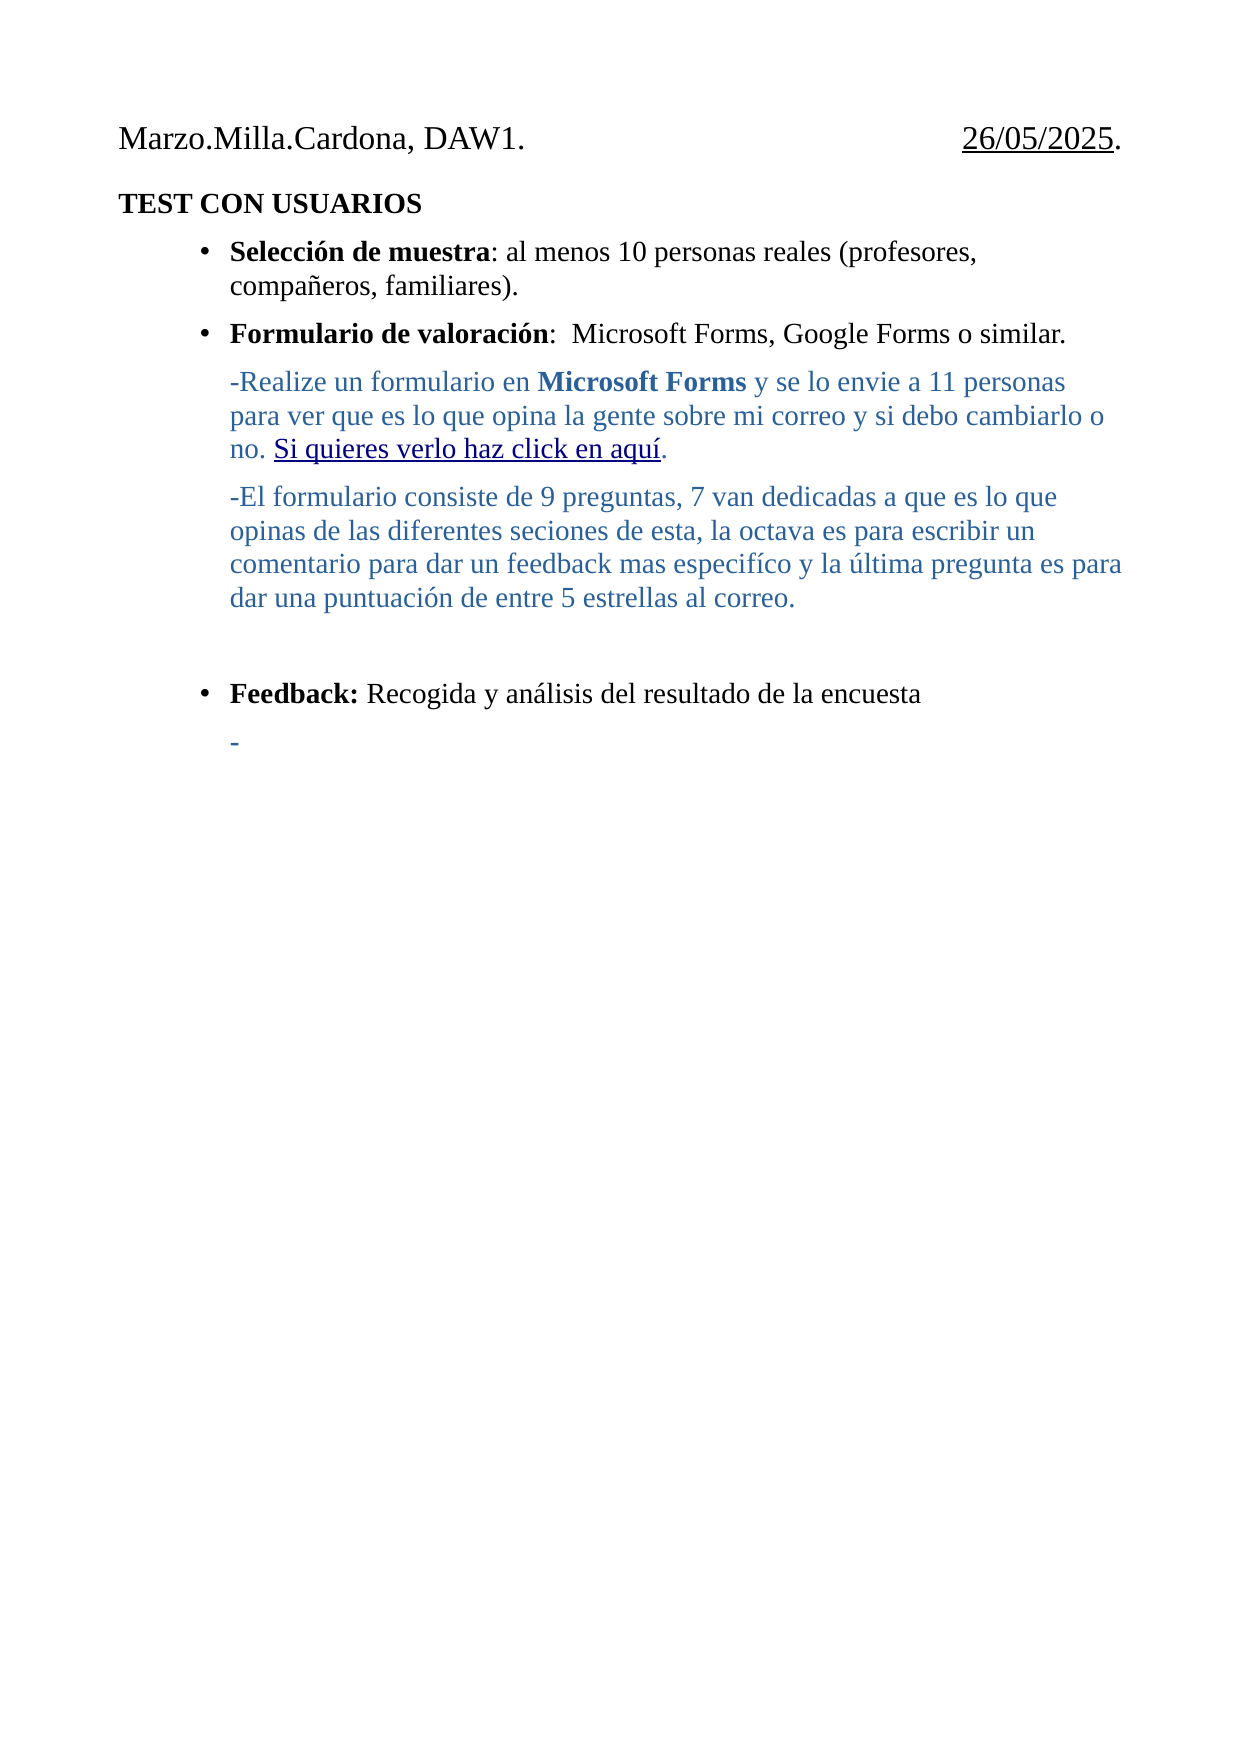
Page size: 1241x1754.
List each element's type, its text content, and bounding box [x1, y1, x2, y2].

list Feedback: Recogida y análisis del resultado de la encuesta [200, 676, 1122, 710]
text TEST CON USUARIOS [118, 186, 1122, 219]
list Formulario de valoración: Microsoft Forms, Google Forms o similar. [200, 316, 1122, 349]
list Selección de muestra: al menos 10 personas reales (profesores, compañeros, familiares). [200, 234, 1122, 301]
list -Realize un formulario en Microsoft Forms y se lo envie a 11 personas para ver que es lo que opina la gente sobre mi correo y si debo cambiarlo o no. Si quieres verlo haz click en aquí. [200, 364, 1122, 465]
list -El formulario consiste de 9 preguntas, 7 van dedicadas a que es lo que opinas de las diferentes seciones de esta, la octava es para escribir un comentario para dar un feedback mas especifíco y la última pregunta es para dar una puntuación de entre 5 estrellas al correo. [200, 479, 1122, 613]
text - [156, 724, 1122, 758]
